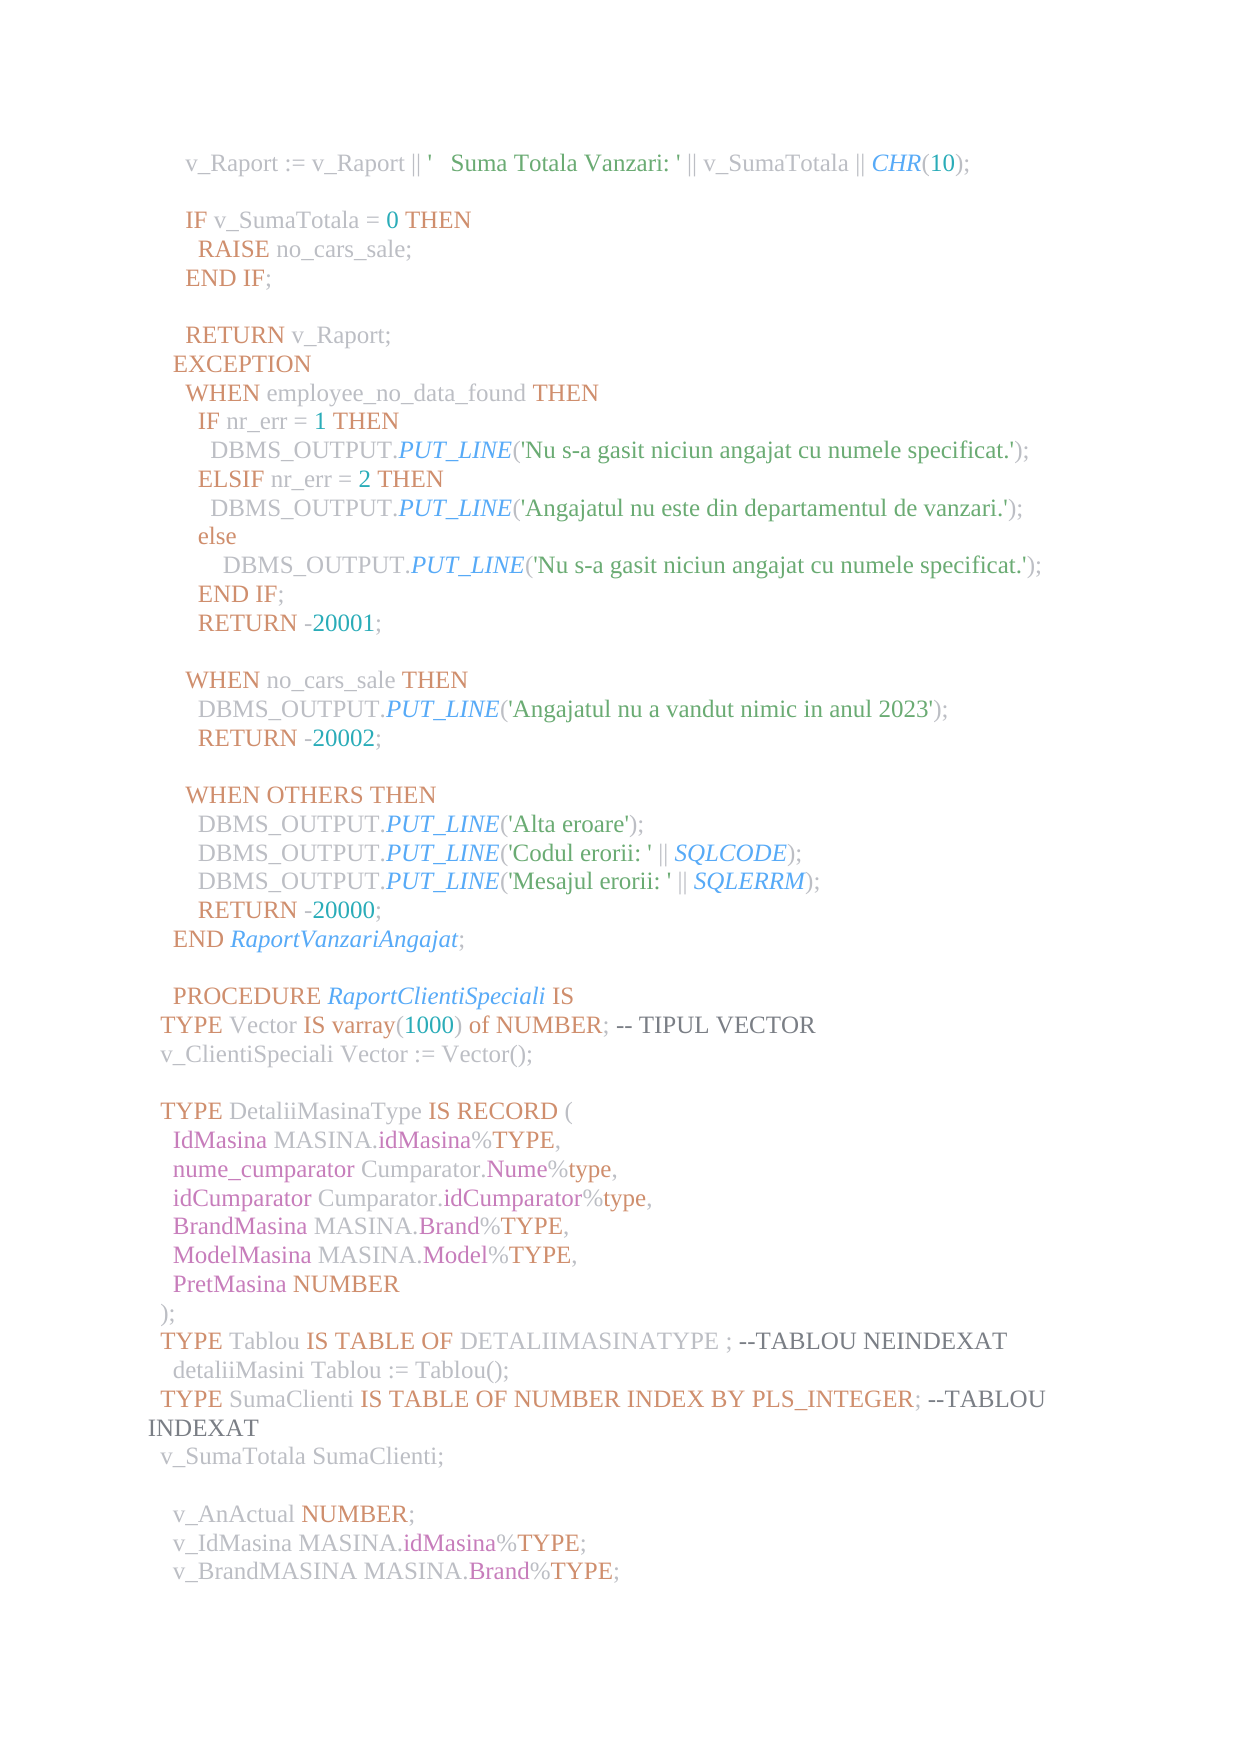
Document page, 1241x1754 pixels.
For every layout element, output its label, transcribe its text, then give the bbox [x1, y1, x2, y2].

text v_Raport := v_Raport || ' Suma Totala Vanzari: ' || v_SumaTotala || CHR(10); IF v_SumaTotala = 0 THEN RAISE no_cars_sale; END IF; RETURN v_Raport; EXCEPTION WHEN employee_no_data_found THEN IF nr_err = 1 THEN DBMS_OUTPUT.PUT_LINE('Nu s-a gasit niciun angajat cu numele specificat.'); ELSIF nr_err = 2 THEN DBMS_OUTPUT.PUT_LINE('Angajatul nu este din departamentul de vanzari.'); else DBMS_OUTPUT.PUT_LINE('Nu s-a gasit niciun angajat cu numele specificat.'); END IF; RETURN -20001; WHEN no_cars_sale THEN DBMS_OUTPUT.PUT_LINE('Angajatul nu a vandut nimic in anul 2023'); RETURN -20002; WHEN OTHERS THEN DBMS_OUTPUT.PUT_LINE('Alta eroare'); DBMS_OUTPUT.PUT_LINE('Codul erorii: ' || SQLCODE); DBMS_OUTPUT.PUT_LINE('Mesajul erorii: ' || SQLERRM); RETURN -20000; END RaportVanzariAngajat; PROCEDURE RaportClientiSpeciali IS TYPE Vector IS varray(1000) of NUMBER; -- TIPUL VECTOR v_ClientiSpeciali Vector := Vector(); TYPE DetaliiMasinaType IS RECORD ( IdMasina MASINA.idMasina%TYPE, nume_cumparator Cumparator.Nume%type, idCumparator Cumparator.idCumparator%type, BrandMasina MASINA.Brand%TYPE, ModelMasina MASINA.Model%TYPE, PretMasina NUMBER ); TYPE Tablou IS TABLE OF DETALIIMASINATYPE ; --TABLOU NEINDEXAT detaliiMasini Tablou := Tablou(); TYPE SumaClienti IS TABLE OF NUMBER INDEX BY PLS_INTEGER; --TABLOU INDEXAT v_SumaTotala SumaClienti; v_AnActual NUMBER; v_IdMasina MASINA.idMasina%TYPE; v_BrandMASINA MASINA.Brand%TYPE; [148, 148, 1093, 1585]
